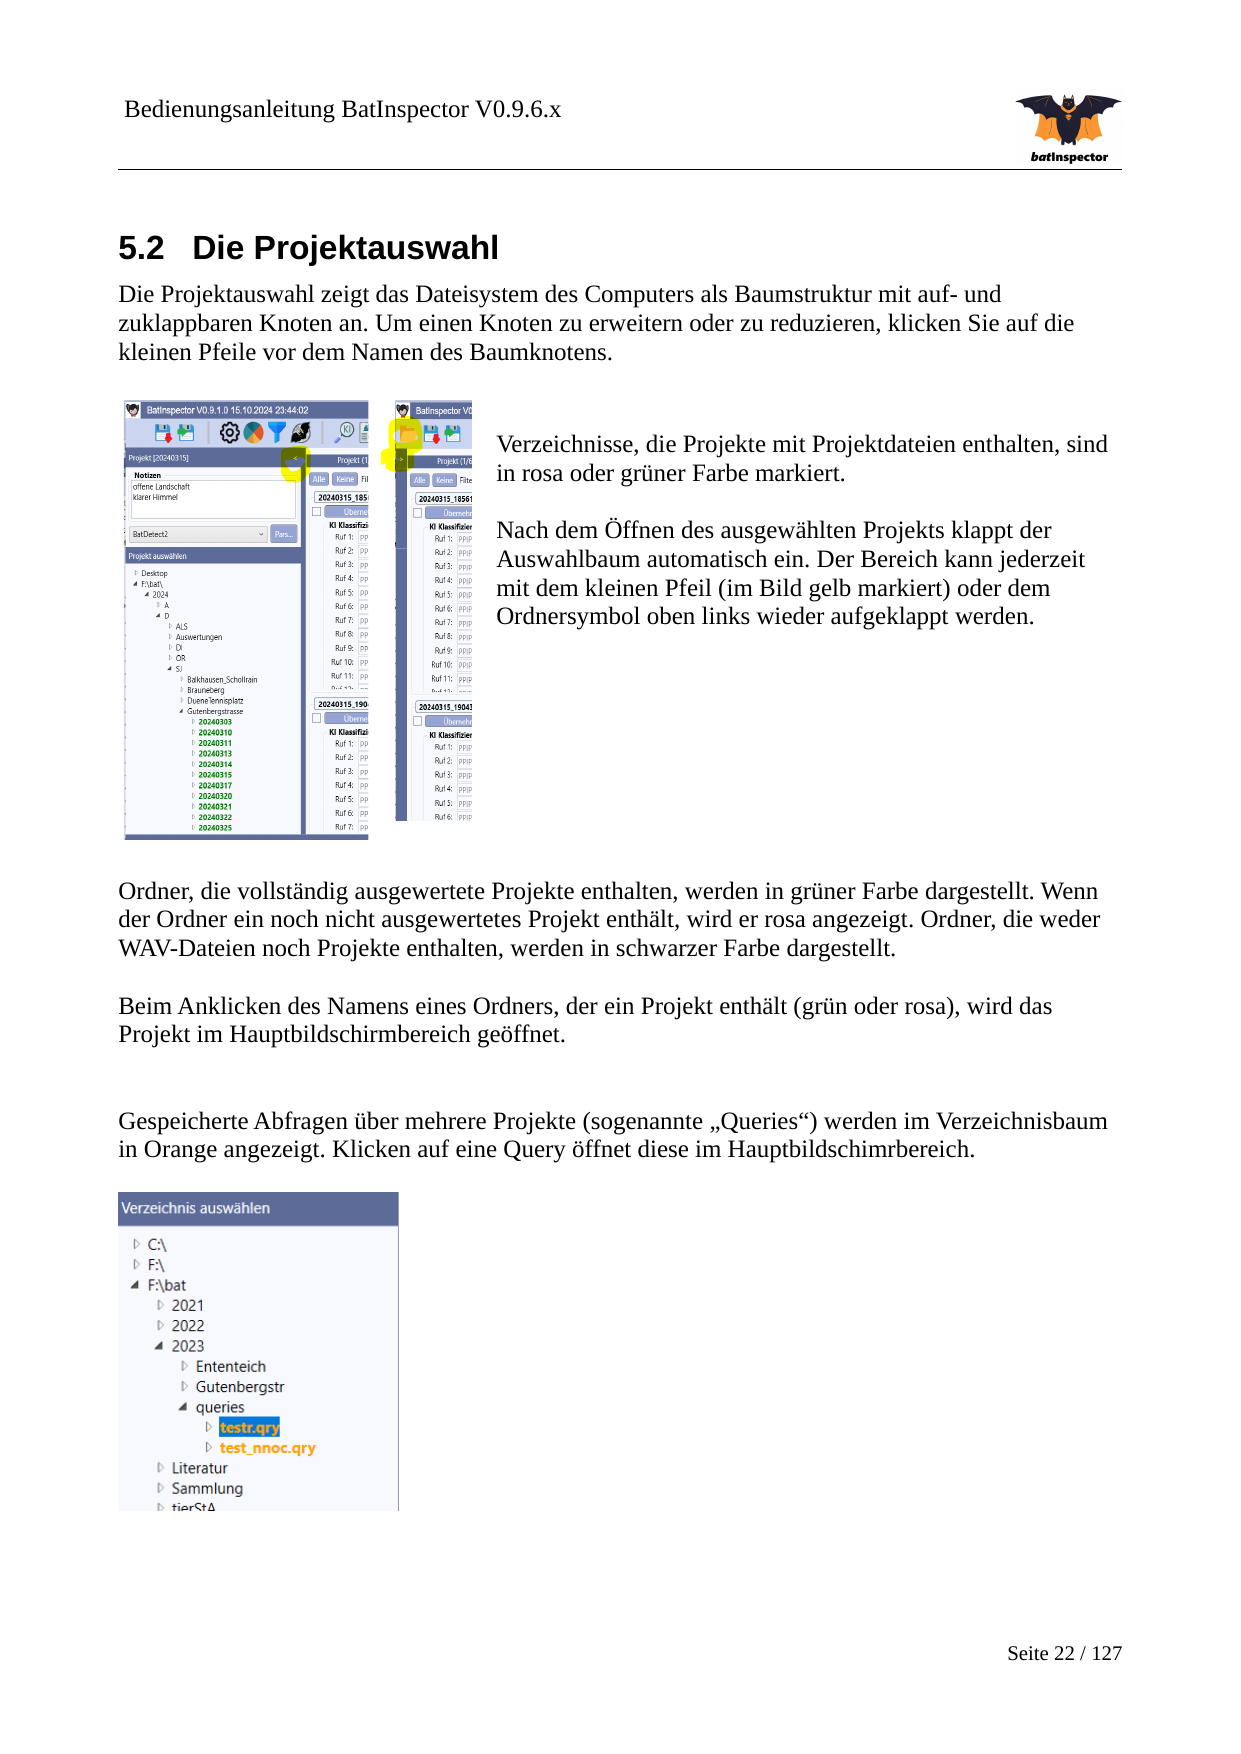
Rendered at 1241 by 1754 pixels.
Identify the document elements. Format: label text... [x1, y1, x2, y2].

text Ordner, die vollständig ausgewertete Projekte enthalten, werden in grüner Farbe dargestellt. Wenn der Ordner ein noch nicht ausgewertetes Projekt enthält, wird er rosa angezeigt. Ordner, die weder WAV-Dateien noch Projekte enthalten, werden in schwarzer Farbe dargestellt. [118, 876, 1122, 962]
subtitle Die Projektauswahl [118, 228, 1122, 267]
picture [118, 1192, 399, 1511]
table_header Verzeichnisse, die Projekte mit Projektdateien enthalten, sind in rosa oder grüner Farbe markiert. Nach dem Öffnen des ausgewählten Projekts klappt der Auswahlbaum automatisch ein. Der Bereich kann jederzeit mit dem kleinen Pfeil (im Bild gelb markiert) oder dem Ordnersymbol oben links wieder aufgeklappt werden. [490, 394, 1122, 847]
table_header [118, 394, 490, 847]
picture [123, 400, 369, 840]
picture [380, 400, 472, 811]
text Beim Anklicken des Namens eines Ordners, der ein Projekt enthält (grün oder rosa), wird das Projekt im Hauptbildschirmbereich geöffnet. [118, 991, 1122, 1048]
text Die Projektauswahl zeigt das Dateisystem des Computers als Baumstruktur mit auf- und zuklappbaren Knoten an. Um einen Knoten zu erweitern oder zu reduzieren, klicken Sie auf die kleinen Pfeile vor dem Namen des Baumknotens. [118, 279, 1122, 366]
picture [1015, 88, 1125, 165]
text Gespeicherte Abfragen über mehrere Projekte (sogenannte „Queries“) werden im Verzeichnisbaum in Orange angezeigt. Klicken auf eine Query öffnet diese im Hauptbildschimrbereich. [118, 1106, 1122, 1163]
